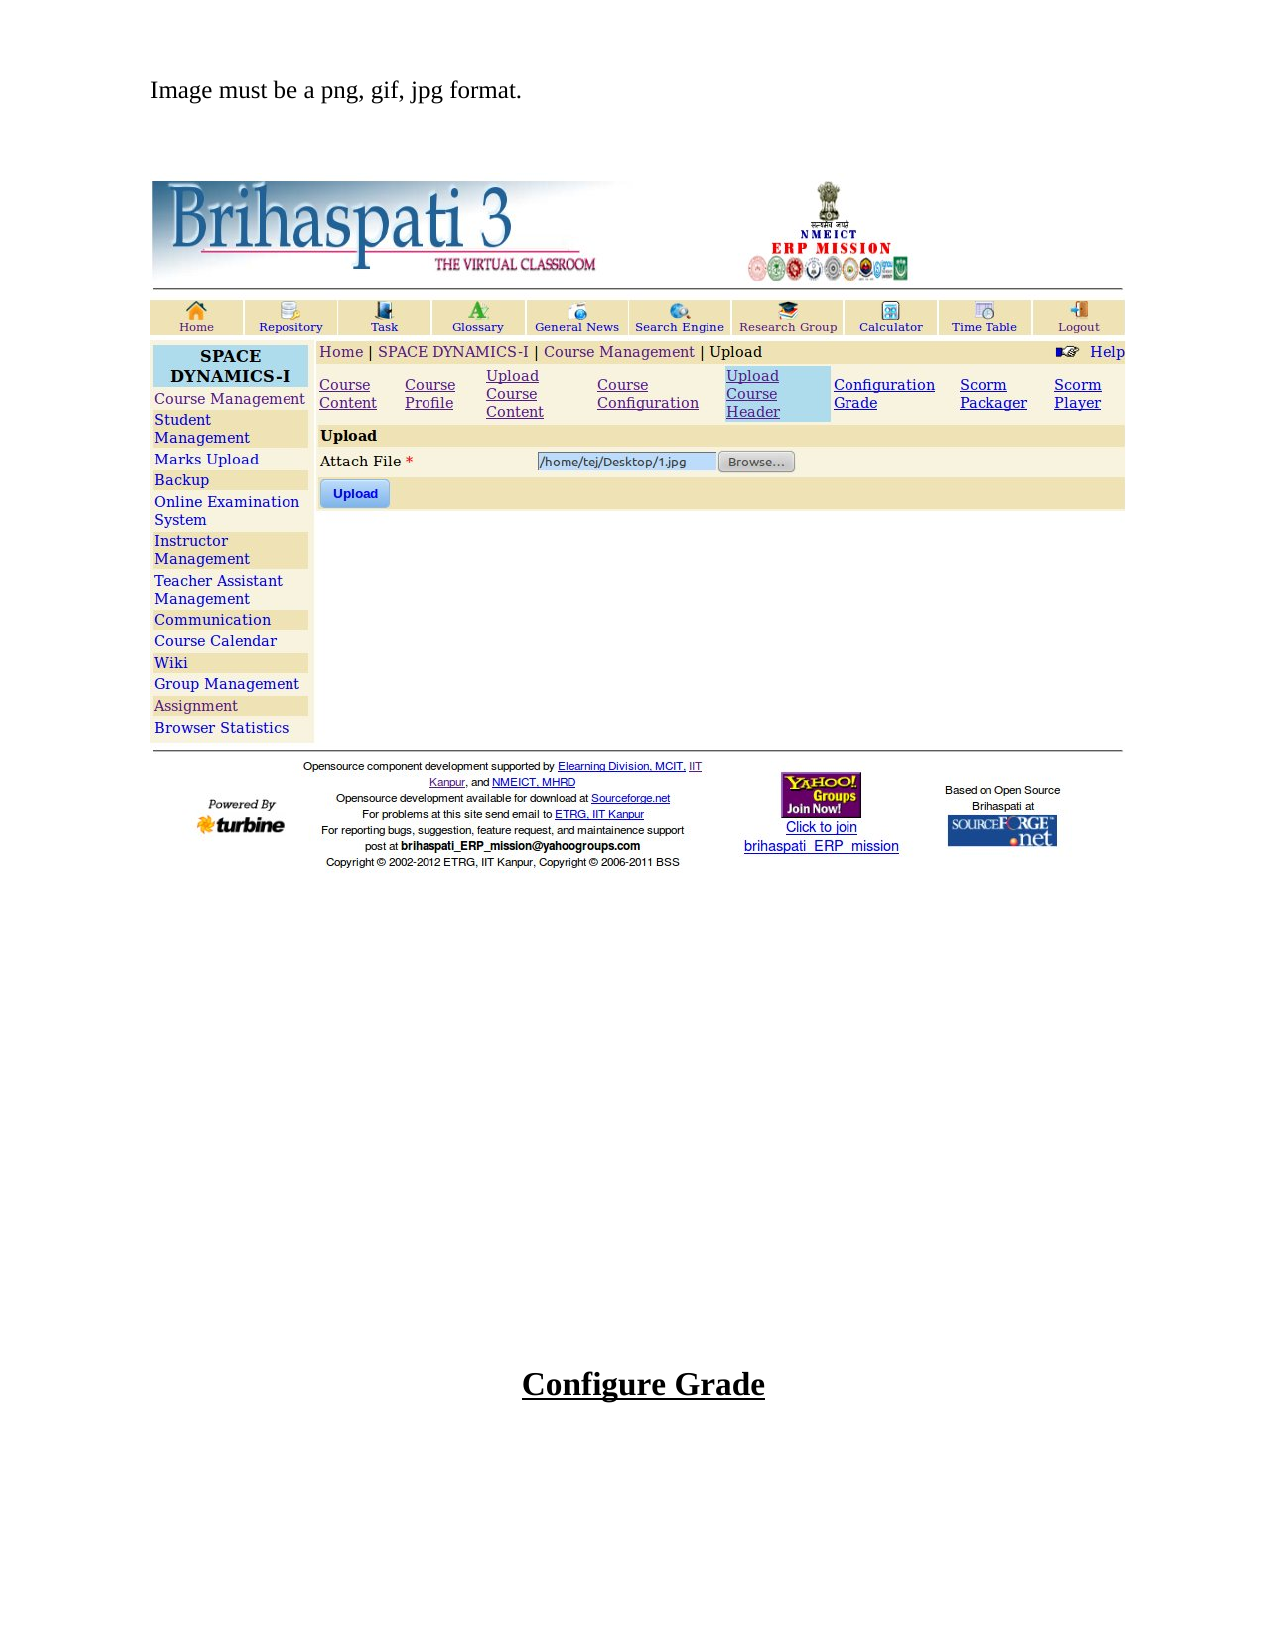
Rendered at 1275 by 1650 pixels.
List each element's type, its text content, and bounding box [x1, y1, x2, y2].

text Image must be a png, gif, jpg format. [150, 75, 1125, 104]
text Configure Grade [150, 1364, 1136, 1403]
picture [150, 173, 1125, 900]
